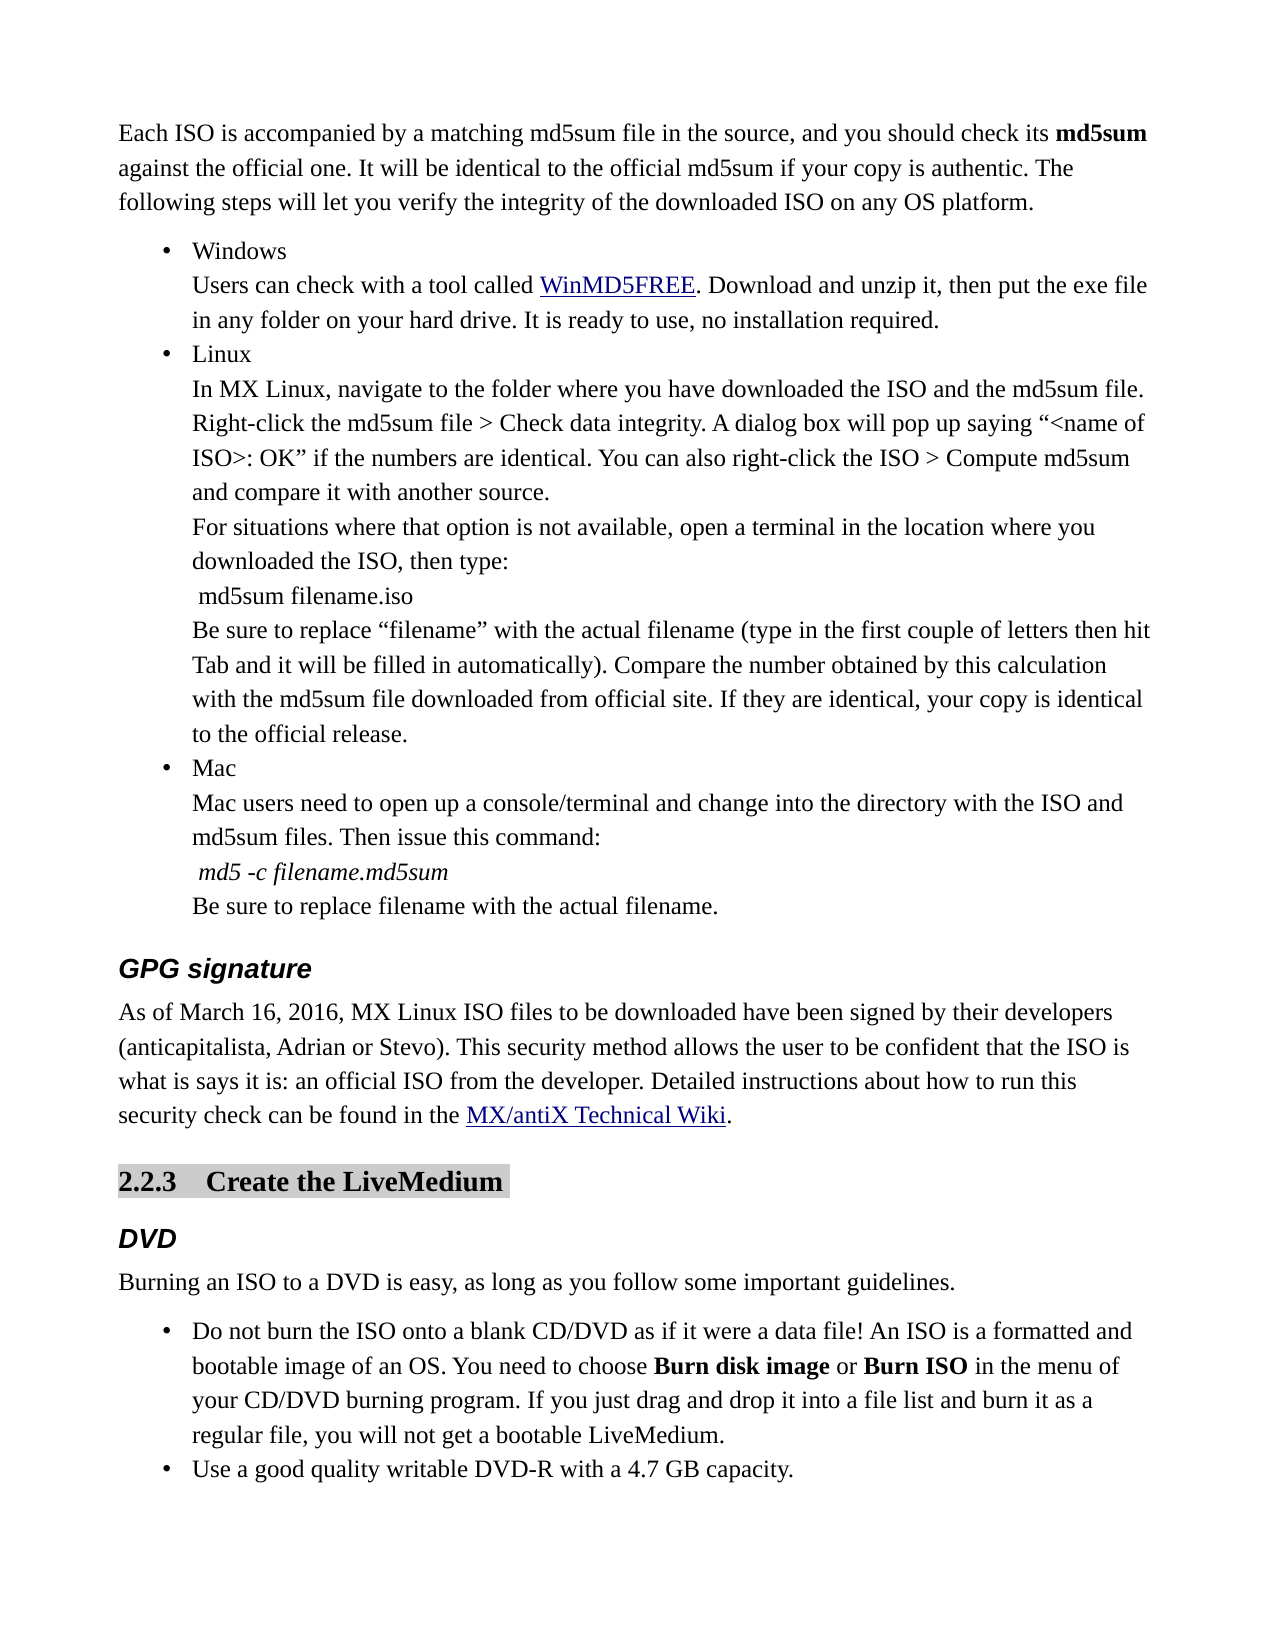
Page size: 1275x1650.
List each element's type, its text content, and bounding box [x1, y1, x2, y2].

subtitle DVD [118, 1223, 1157, 1255]
list Use a good quality writable DVD-R with a 4.7 GB capacity. [162, 1454, 1157, 1483]
list Be sure to replace filename with the actual filename. [162, 891, 1157, 920]
list For situations where that option is not available, open a terminal in the location where you downloaded the ISO, then type: [162, 512, 1157, 575]
list md5 -c filename.md5sum [162, 857, 1157, 886]
list Windows [162, 236, 1157, 265]
list Users can check with a tool called WinMD5FREE. Download and unzip it, then put the exe file in any folder on your hard drive. It is ready to use, no installation required. [162, 271, 1157, 334]
text Burning an ISO to a DVD is easy, as long as you follow some important guidelines. [118, 1267, 1157, 1296]
list Mac users need to open up a console/terminal and change into the directory with the ISO and md5sum files. Then issue this command: [162, 788, 1157, 851]
list Be sure to replace “filename” with the actual filename (type in the first couple of letters then hit Tab and it will be filled in automatically). Compare the number obtained by this calculation with the md5sum file downloaded from official site. If they are identical, your copy is identical to the official release. [162, 615, 1157, 748]
list Mac [162, 753, 1157, 782]
text As of March 16, 2016, MX Linux ISO files to be downloaded have been signed by their developers (anticapitalista, Adrian or Stevo). This security method allows the user to be confident that the ISO is what is says it is: an official ISO from the developer. Detailed instructions about how to run this security check can be found in the MX/antiX Technical Wiki. [118, 997, 1157, 1129]
subtitle 2.2.3 Create the LiveMedium [510, 1164, 1157, 1198]
list In MX Linux, navigate to the folder where you have downloaded the ISO and the md5sum file. Right-click the md5sum file > Check data integrity. A dialog box will pop up saying “<name of ISO>: OK” if the numbers are identical. You can also right-click the ISO > Compute md5sum and compare it with another source. [162, 374, 1157, 506]
list Do not burn the ISO onto a blank CD/DVD as if it were a data file! An ISO is a formatted and bootable image of an OS. You need to choose Burn disk image or Burn ISO in the menu of your CD/DVD burning program. If you just drag and drop it into a file list and burn it as a regular file, you will not get a bootable LiveMedium. [162, 1316, 1157, 1448]
list Linux [162, 339, 1157, 368]
subtitle GPG signature [118, 953, 1157, 985]
list md5sum filename.iso [162, 581, 1157, 610]
text Each ISO is accompanied by a matching md5sum file in the source, and you should check its md5sum against the official one. It will be identical to the official md5sum if your copy is authentic. The following steps will let you verify the integrity of the downloaded ISO on any OS platform. [118, 118, 1157, 216]
